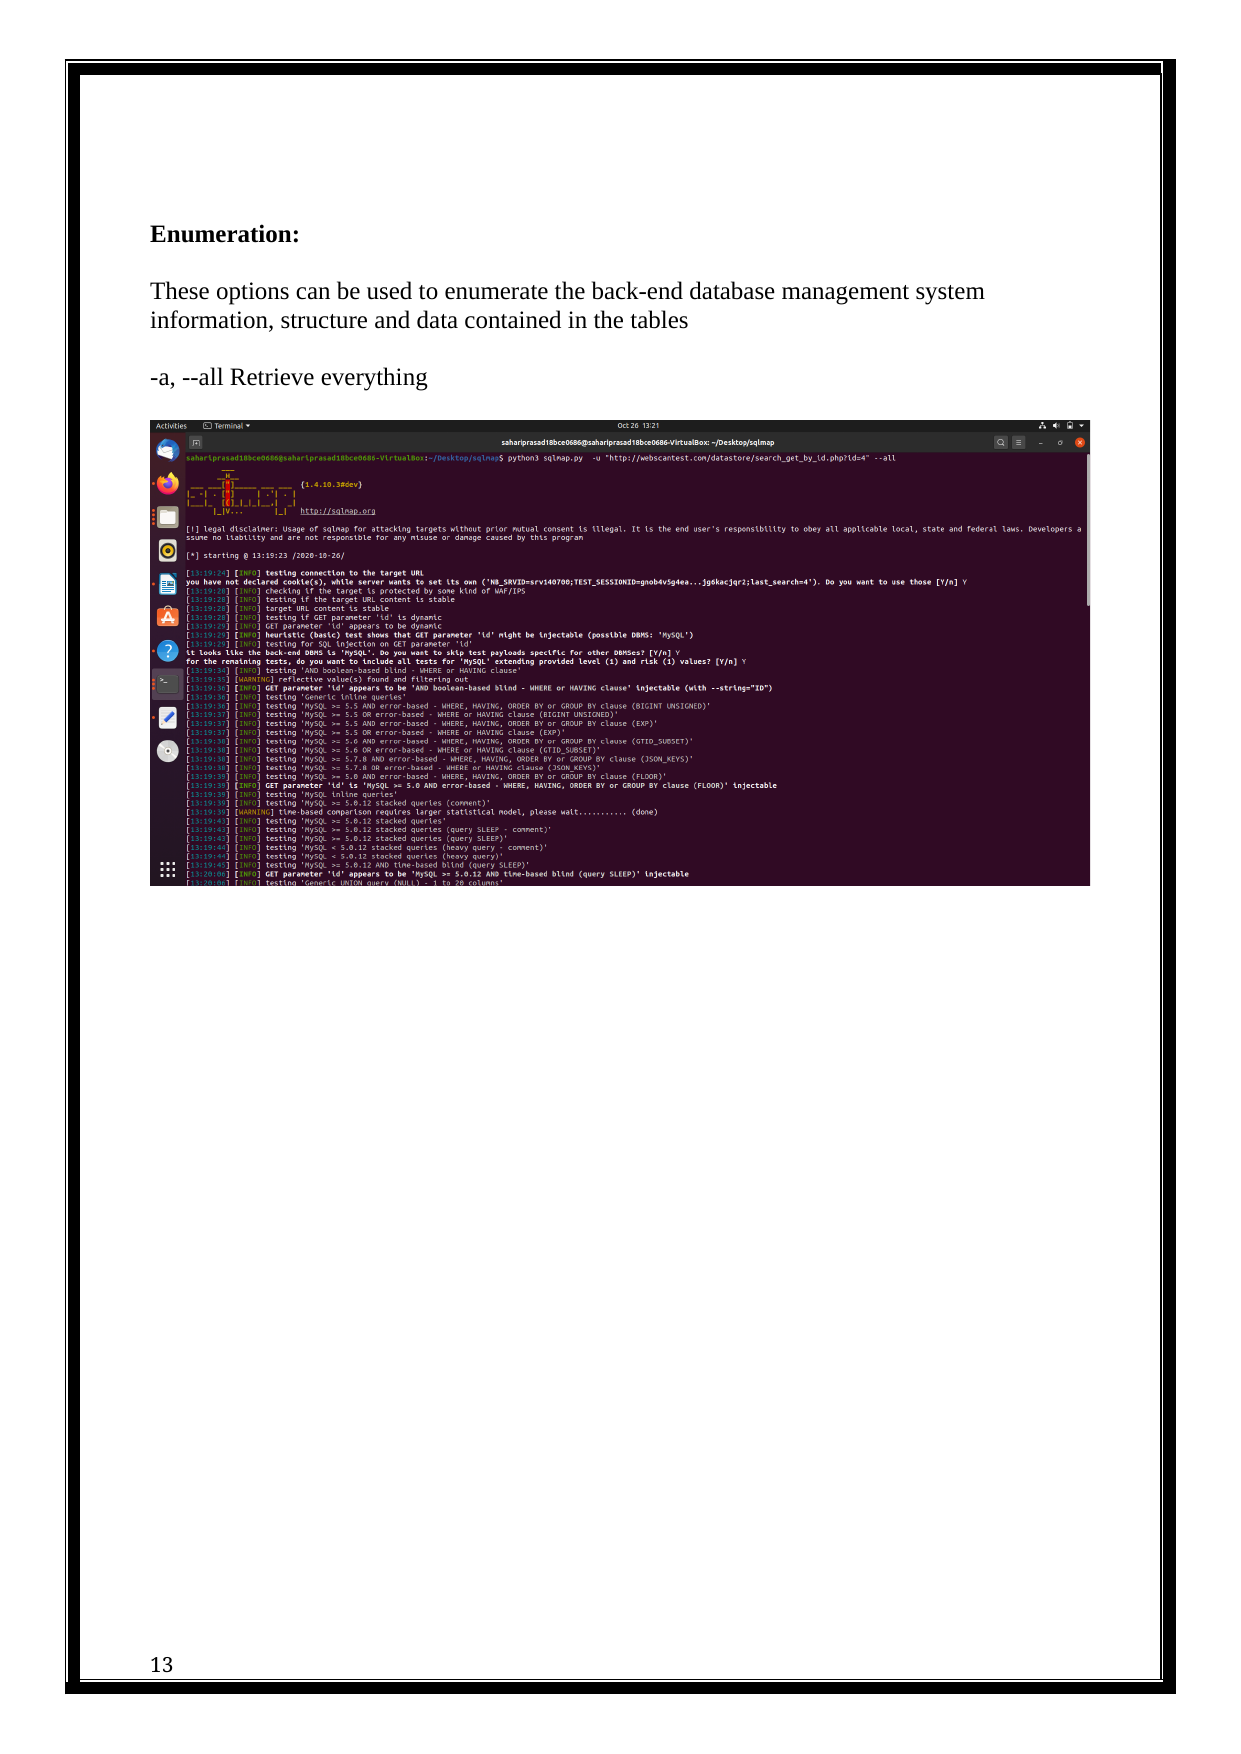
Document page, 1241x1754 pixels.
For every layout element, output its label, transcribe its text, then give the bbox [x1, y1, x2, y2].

text -a, --all Retrieve everything [150, 362, 1090, 391]
text These options can be used to enumerate the back-end database management system information, structure and data contained in the tables [150, 276, 1090, 334]
picture [150, 420, 1091, 886]
text Enumeration: [150, 219, 1090, 247]
